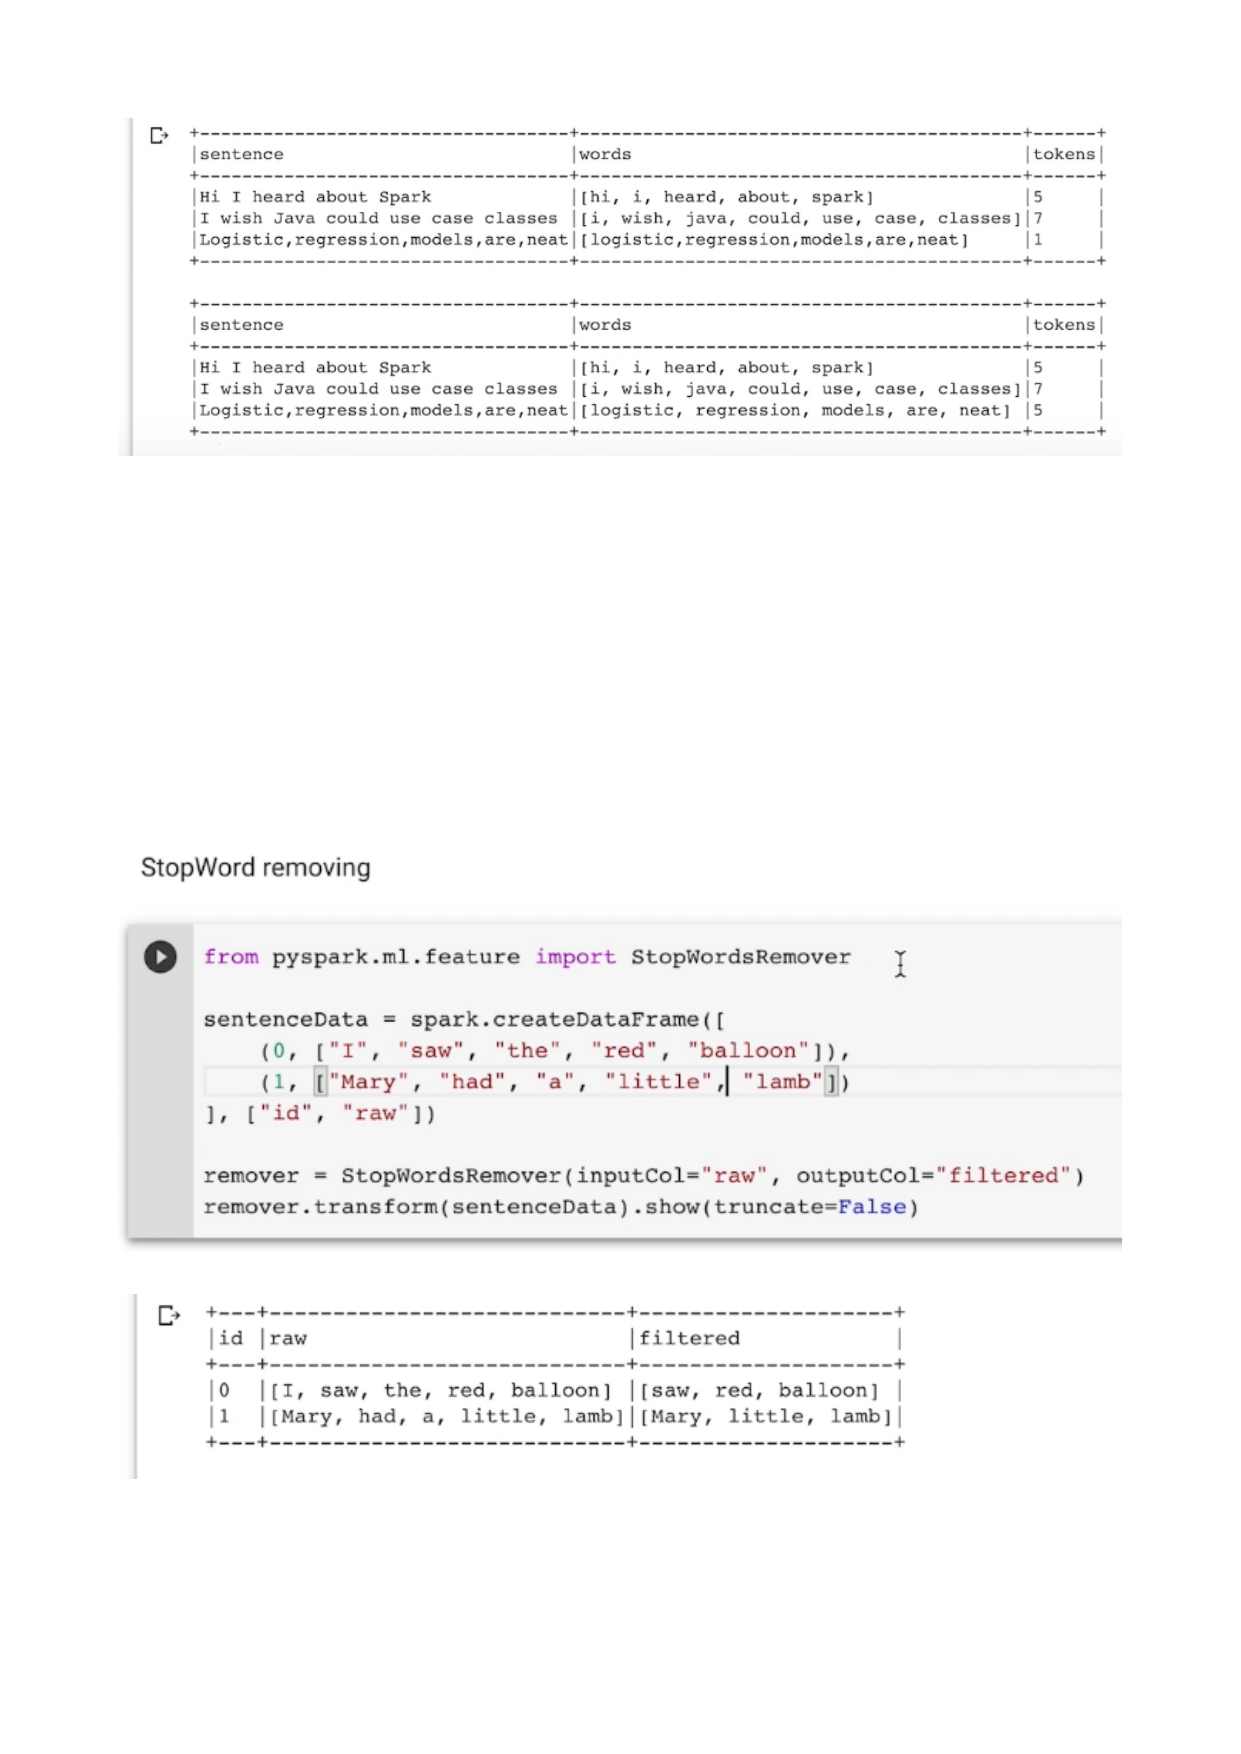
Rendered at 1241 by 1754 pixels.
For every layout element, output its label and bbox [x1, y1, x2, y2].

picture [118, 1294, 1123, 1479]
picture [118, 846, 1123, 1252]
picture [118, 118, 1123, 456]
